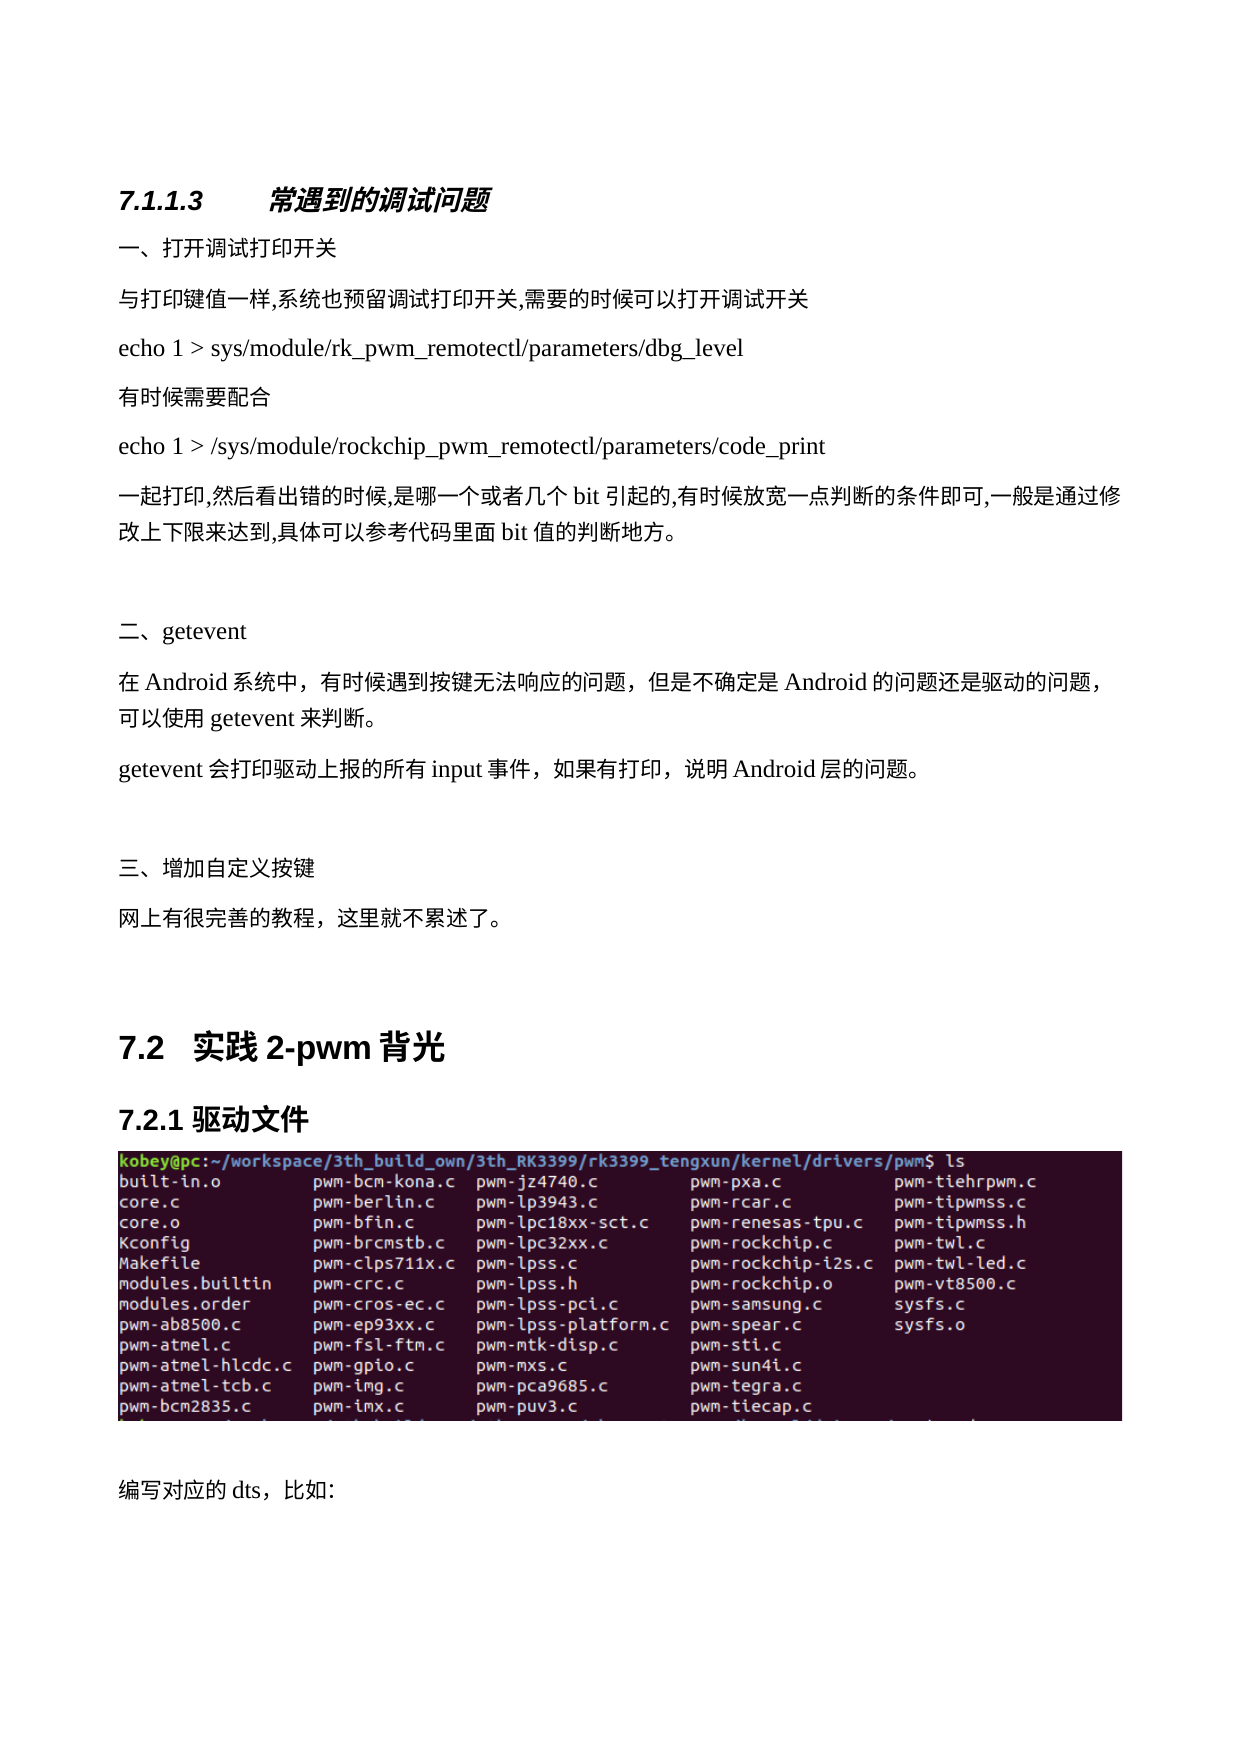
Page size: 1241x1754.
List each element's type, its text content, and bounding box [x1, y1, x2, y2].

text 网上有很完善的教程，这里就不累述了。 [118, 901, 1122, 933]
text getevent会打印驱动上报的所有input事件，如果有打印，说明Android层的问题。 [118, 752, 1122, 784]
subtitle 7.2.1 驱动文件 [118, 1096, 1122, 1139]
text 编写对应的dts，比如： [118, 1473, 1122, 1504]
subtitle 7.1.1.3 常遇到的调试问题 [118, 178, 1122, 218]
text 三、增加自定义按键 [118, 851, 1122, 882]
text echo 1 > /sys/module/rockchip_pwm_remotectl/parameters/code_print [118, 431, 1122, 460]
subtitle 7.2 实践2-pwm背光 [118, 1021, 1122, 1069]
text 一起打印,然后看出错的时候,是哪一个或者几个 bit 引起的,有时候放宽一点判断的条件即可,一般是通过修改上下限来达到,具体可以参考代码里面 bit 值的判断地方。 [118, 479, 1122, 547]
text 二、getevent [118, 614, 1122, 645]
text 有时候需要配合 [118, 380, 1122, 412]
text 与打印键值一样,系统也预留调试打印开关,需要的时候可以打开调试开关 [118, 282, 1122, 313]
text 一、打开调试打印开关 [118, 231, 1122, 262]
text 在Android系统中，有时候遇到按键无法响应的问题，但是不确定是Android的问题还是驱动的问题，可以使用getevent来判断。 [118, 665, 1122, 733]
picture [118, 1151, 1123, 1421]
text echo 1 > sys/module/rk_pwm_remotectl/parameters/dbg_level [118, 333, 1122, 361]
